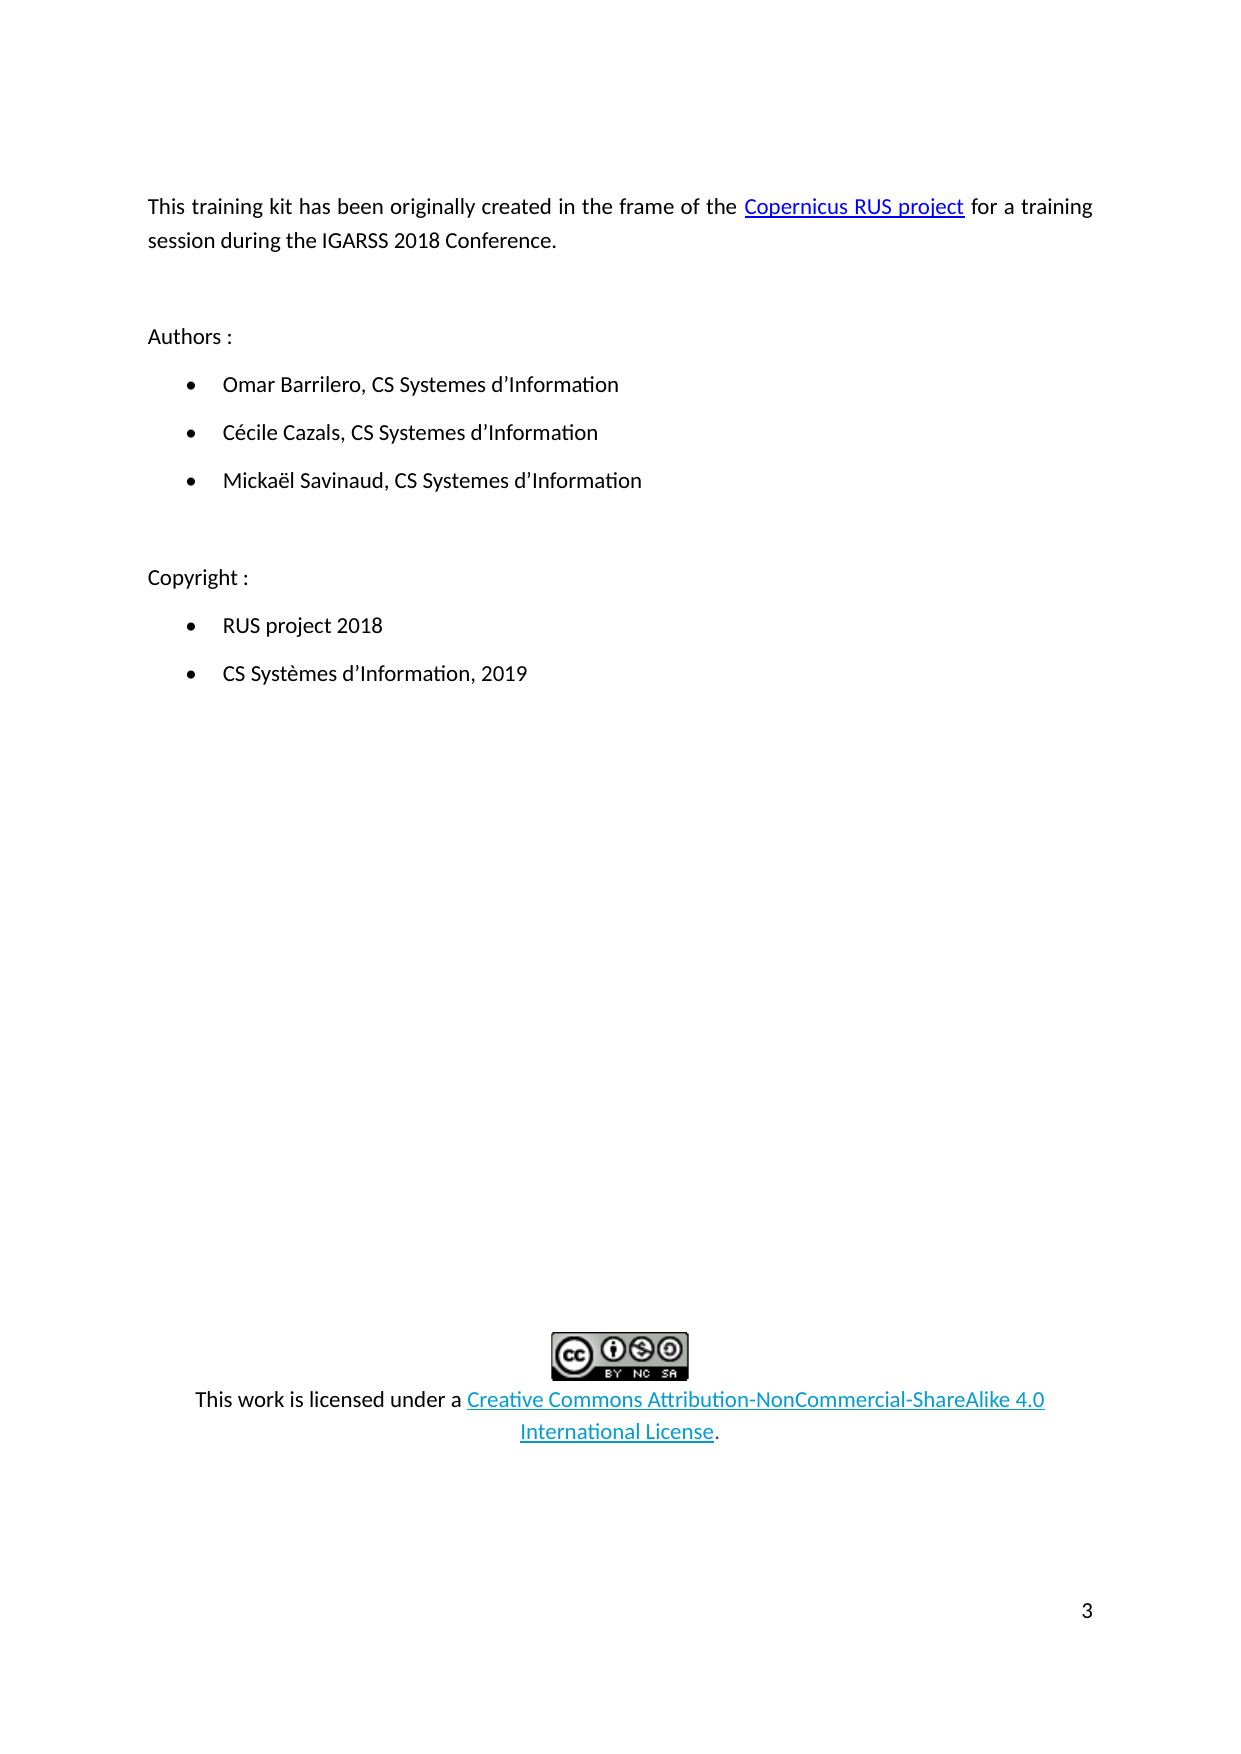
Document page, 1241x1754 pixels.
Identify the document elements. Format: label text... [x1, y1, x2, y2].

list CS Systèmes d’Information, 2019 [185, 659, 1093, 687]
text This training kit has been originally created in the frame of the Copernicus RUS project for a training session during the IGARSS 2018 Conference. [148, 192, 1093, 254]
list Omar Barrilero, CS Systemes d’Information [185, 370, 1093, 398]
text Copyright : [148, 563, 1093, 591]
text Authors : [148, 322, 1093, 350]
list Mickaël Savinaud, CS Systemes d’Information [185, 466, 1093, 494]
list RUS project 2018 [185, 611, 1093, 639]
picture [551, 1332, 689, 1381]
text This work is licensed under a Creative Commons Attribution-NonCommercial-ShareAlike 4.0 International License. [148, 1333, 1093, 1445]
list Cécile Cazals, CS Systemes d’Information [185, 418, 1093, 446]
